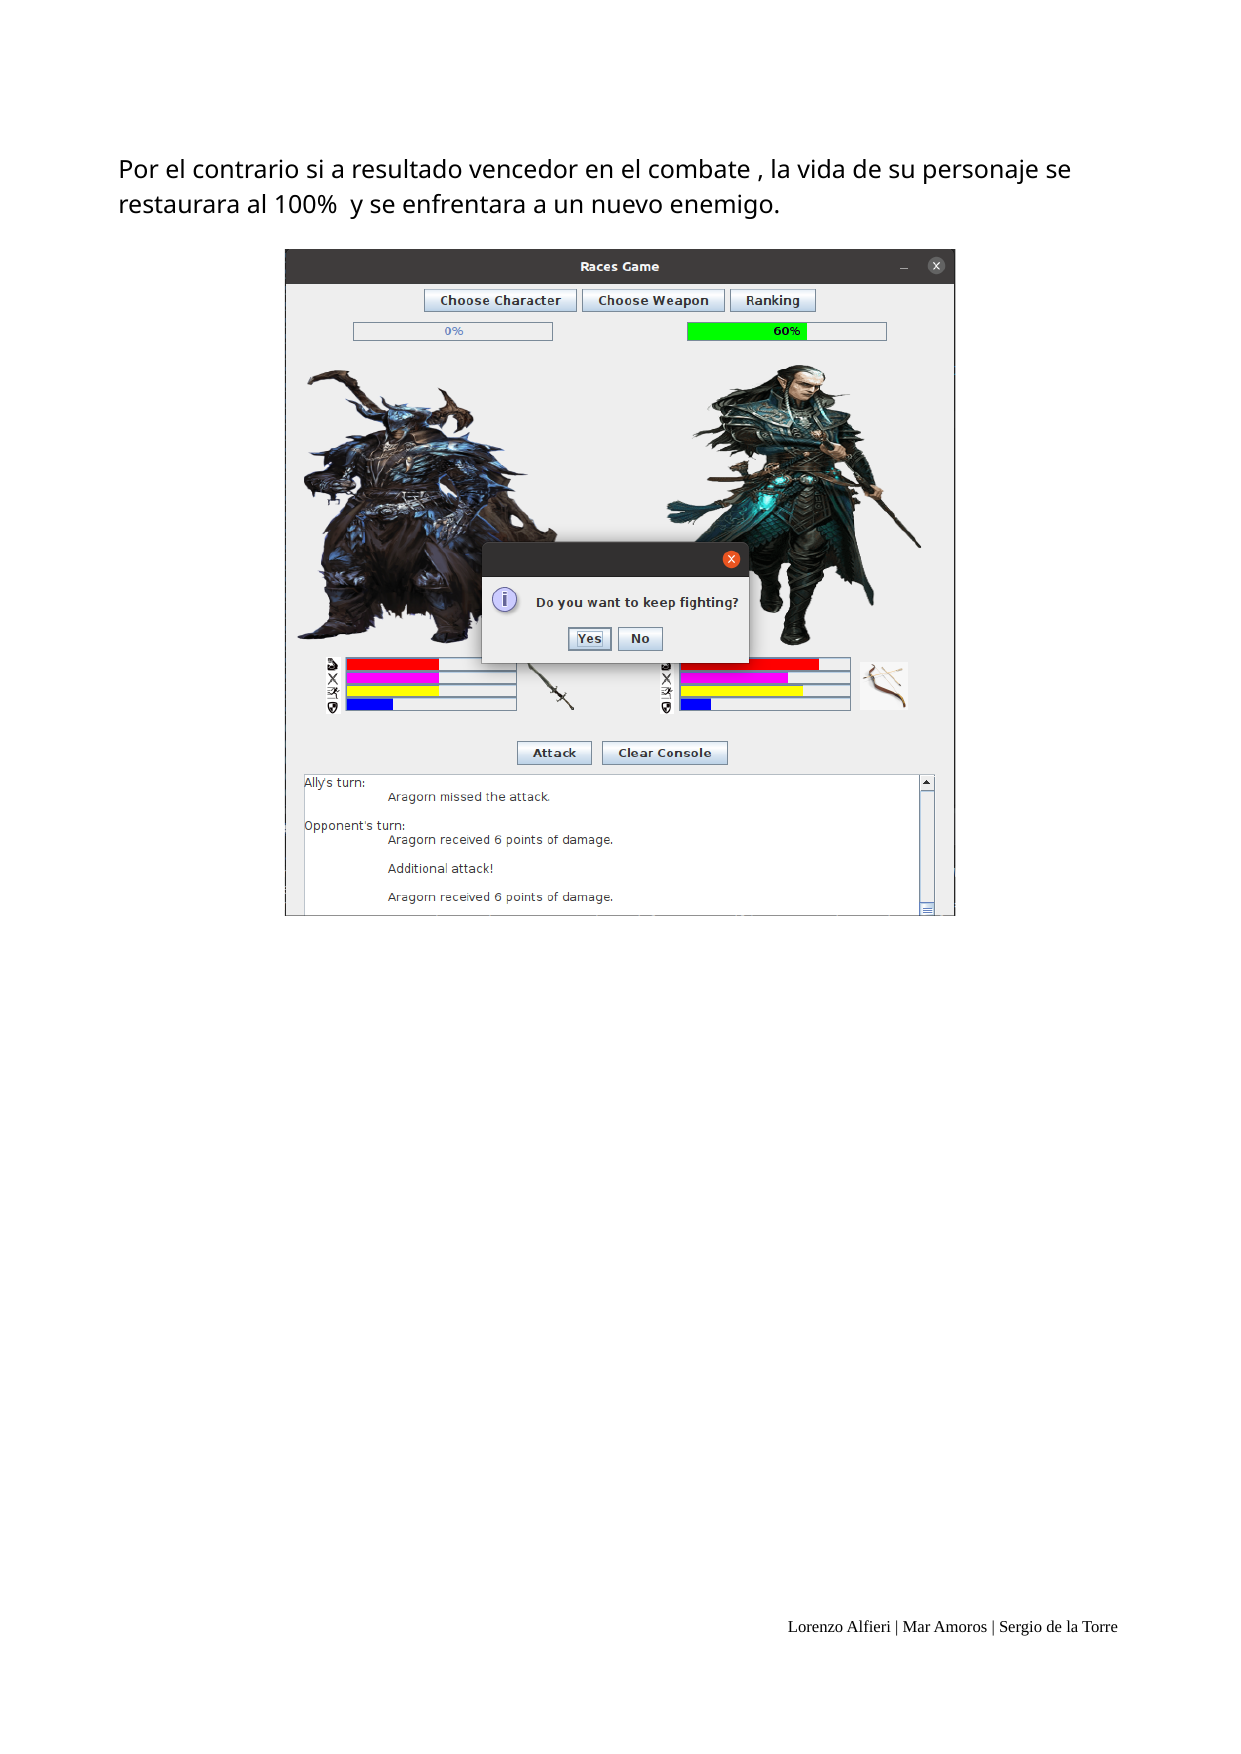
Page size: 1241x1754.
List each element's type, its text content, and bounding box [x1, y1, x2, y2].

text Por el contrario si a resultado vencedor en el combate , la vida de su personaje se restaurara al 100% y se enfrentara a un nuevo enemigo. [118, 152, 1122, 220]
picture [284, 249, 956, 916]
